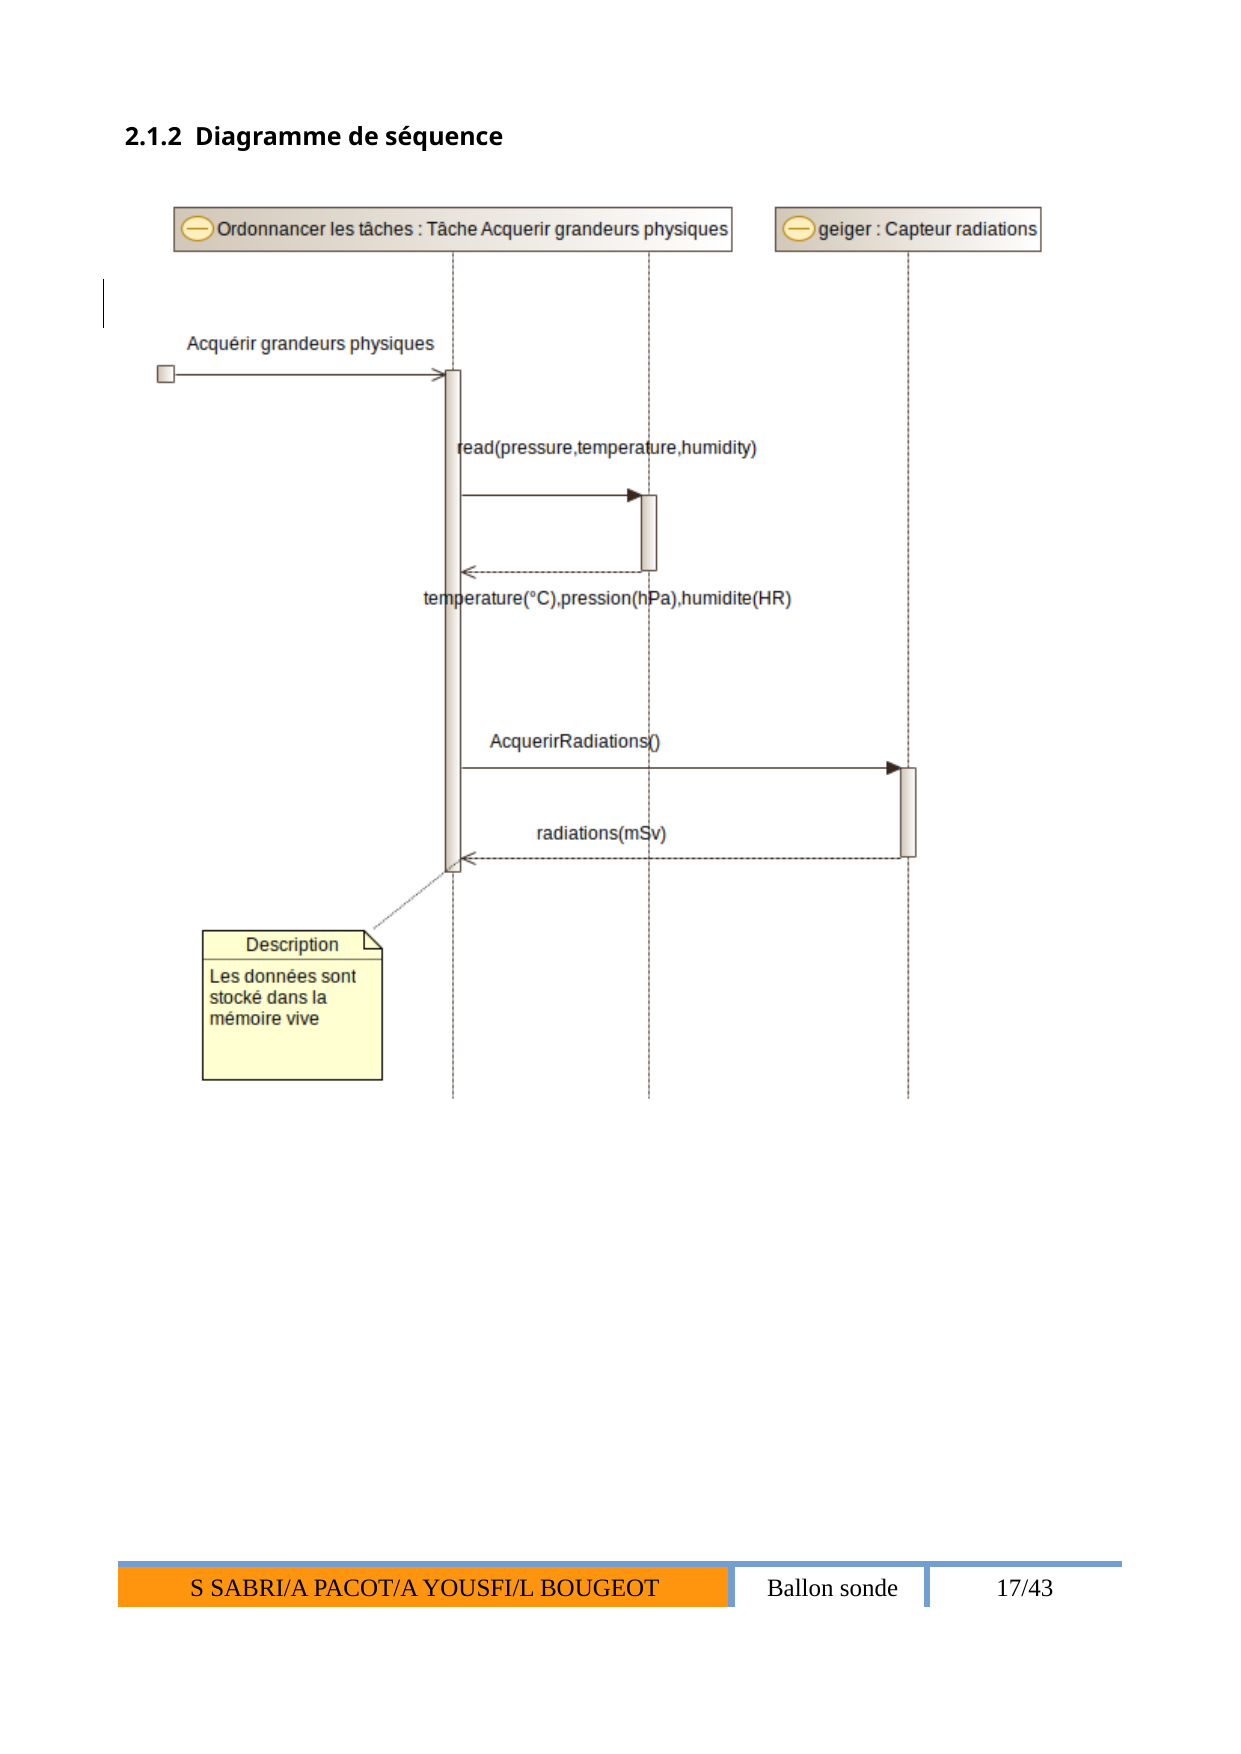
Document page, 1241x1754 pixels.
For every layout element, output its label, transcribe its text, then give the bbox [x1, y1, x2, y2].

subtitle Diagramme de séquence [118, 118, 1122, 152]
picture [142, 192, 1057, 1114]
